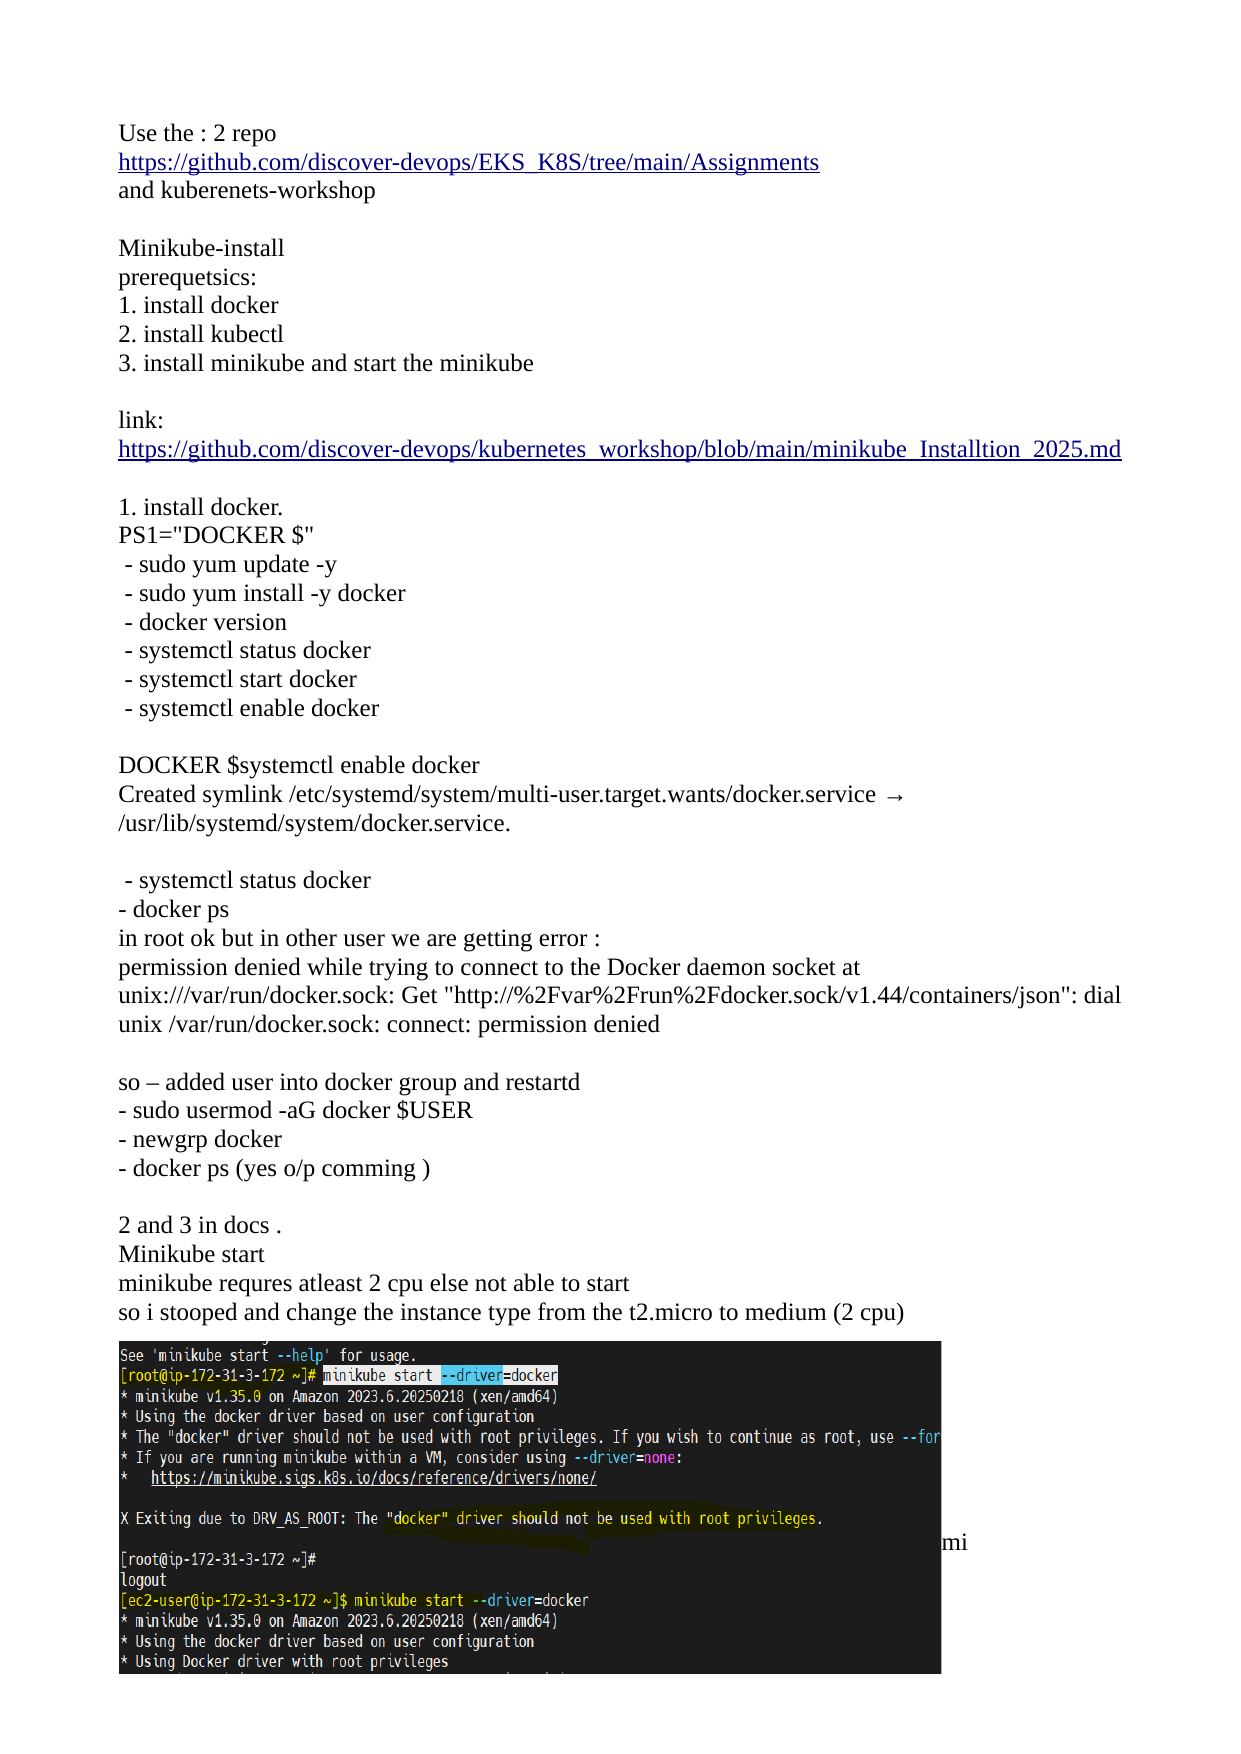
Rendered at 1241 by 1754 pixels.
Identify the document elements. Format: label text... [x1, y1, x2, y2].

text - systemctl enable docker [118, 693, 1122, 722]
text - sudo yum update -y [118, 549, 1122, 578]
picture [119, 1341, 942, 1674]
text - systemctl status docker [118, 636, 1122, 664]
text - docker ps in root ok but in other user we are getting error : permission denied while trying to connect to the Docker daemon socket at unix:///var/run/docker.sock: Get "http://%2Fvar%2Frun%2Fdocker.sock/v1.44/containers/json": dial unix /var/run/docker.sock: connect: permission denied [118, 894, 1122, 1038]
text - systemctl status docker [118, 866, 1122, 894]
text Use the : 2 repo https://github.com/discover-devops/EKS_K8S/tree/main/Assignments and kuberenets-workshop [118, 118, 1122, 204]
text - systemctl start docker [118, 664, 1122, 693]
text - sudo yum install -y docker [118, 578, 1122, 607]
text mi [942, 1498, 1122, 1556]
text so – added user into docker group and restartd - sudo usermod -aG docker $USER - newgrp docker - docker ps (yes o/p comming ) [118, 1067, 1122, 1182]
text 1. install docker. PS1="DOCKER $" [118, 463, 1122, 549]
text Created symlink /etc/systemd/system/multi-user.target.wants/docker.service → /usr/lib/systemd/system/docker.service. [118, 779, 1122, 837]
text - docker version [118, 607, 1122, 636]
text 2 and 3 in docs . Minikube start minikube requres atleast 2 cpu else not able to start so i stooped and change the instance type from the t2.micro to medium (2 cpu) [118, 1182, 1122, 1326]
text Minikube-install prerequetsics: 1. install docker 2. install kubectl 3. install minikube and start the minikube link: https://github.com/discover-devops/kubernetes_workshop/blob/main/minikube_Installtion_2025.md [118, 204, 1122, 459]
text DOCKER $systemctl enable docker [118, 722, 1122, 779]
